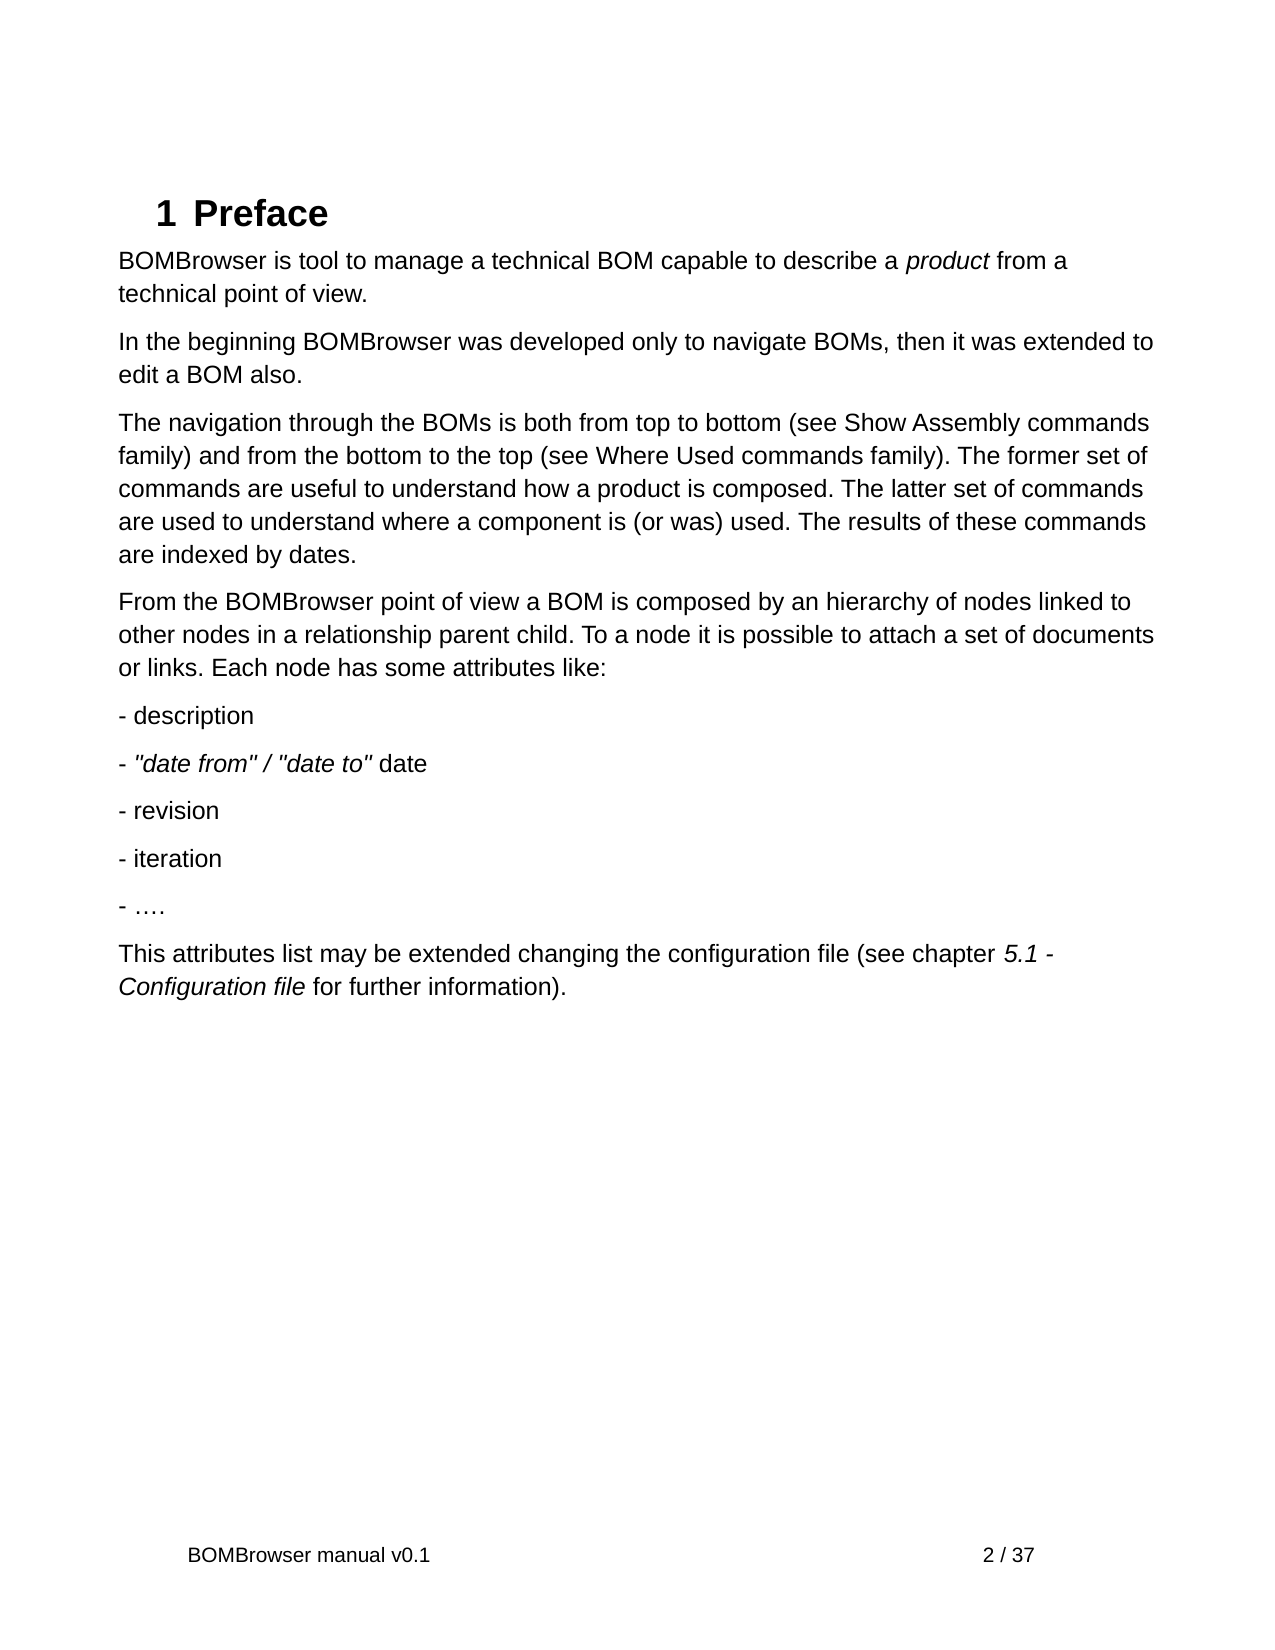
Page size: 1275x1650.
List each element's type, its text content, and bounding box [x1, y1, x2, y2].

text In the beginning BOMBrowser was developed only to navigate BOMs, then it was extended to edit a BOM also. [118, 327, 1157, 389]
text - "date from" / "date to" date [118, 748, 1157, 777]
text From the BOMBrowser point of view a BOM is composed by an hierarchy of nodes linked to other nodes in a relationship parent child. To a node it is possible to attach a set of documents or links. Each node has some attributes like: [118, 587, 1157, 682]
text The navigation through the BOMs is both from top to bottom (see Show Assembly commands family) and from the bottom to the top (see Where Used commands family). The former set of commands are useful to understand how a product is composed. The latter set of commands are used to understand where a component is (or was) used. The results of these commands are indexed by dates. [118, 408, 1157, 568]
text This attributes list may be extended changing the configuration file (see chapter 5.1 - Configuration file for further information). [118, 939, 1157, 1001]
text - iteration [118, 844, 1157, 872]
text - …. [118, 891, 1157, 920]
subtitle Preface [156, 191, 1157, 234]
text - revision [118, 796, 1157, 825]
text - description [118, 701, 1157, 730]
text BOMBrowser is tool to manage a technical BOM capable to describe a product from a technical point of view. [118, 246, 1157, 308]
